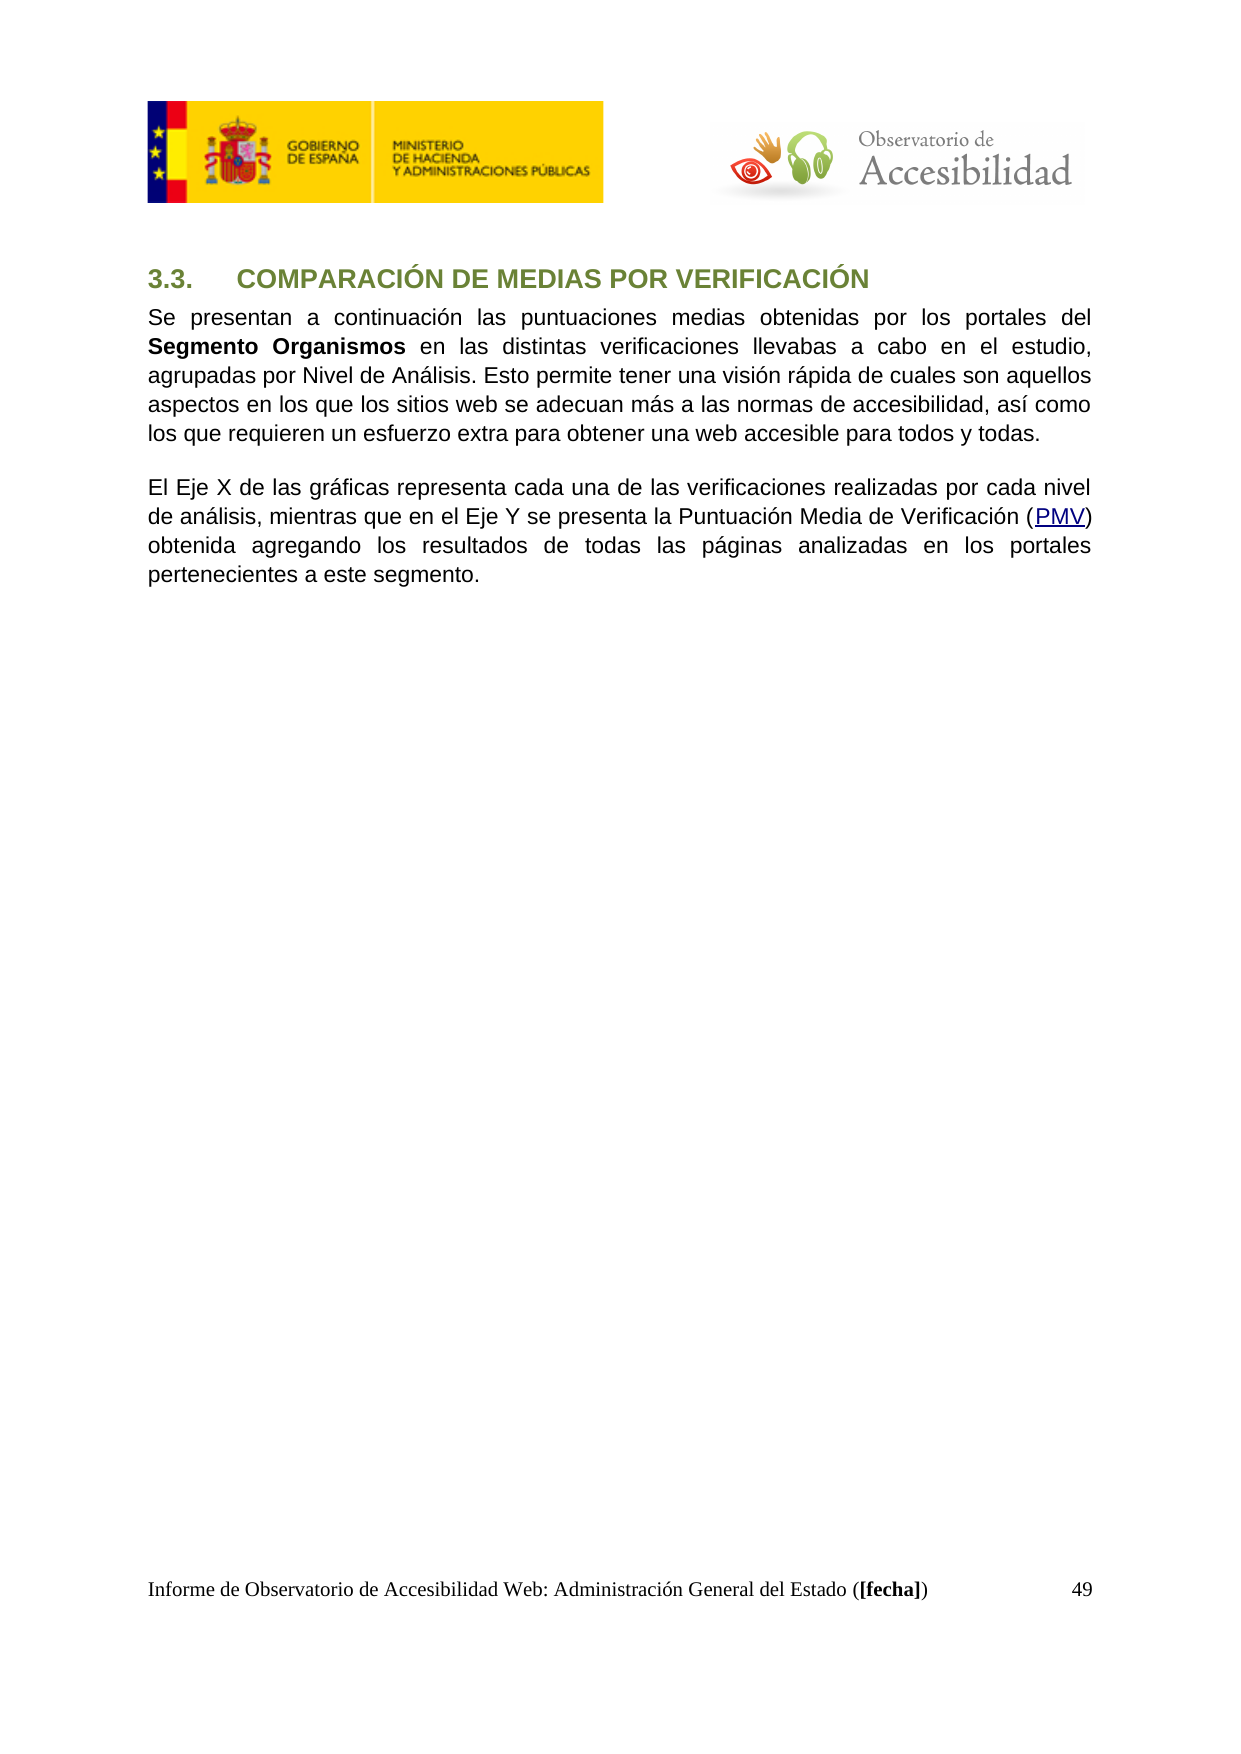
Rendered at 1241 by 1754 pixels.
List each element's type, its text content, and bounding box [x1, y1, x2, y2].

text Se presentan a continuación las puntuaciones medias obtenidas por los portales del Segmento Organismos en las distintas verificaciones llevabas a cabo en el estudio, agrupadas por Nivel de Análisis. Esto permite tener una visión rápida de cuales son aquellos aspectos en los que los sitios web se adecuan más a las normas de accesibilidad, así como los que requieren un esfuerzo extra para obtener una web accesible para todos y todas. [148, 304, 1092, 446]
list Comparación de medias por verificación [148, 263, 1092, 294]
text El Eje X de las gráficas representa cada una de las verificaciones realizadas por cada nivel de análisis, mientras que en el Eje Y se presenta la Puntuación Media de Verificación (PMV) obtenida agregando los resultados de todas las páginas analizadas en los portales pertenecientes a este segmento. [148, 474, 1092, 587]
picture [710, 122, 1086, 205]
picture [147, 101, 604, 203]
